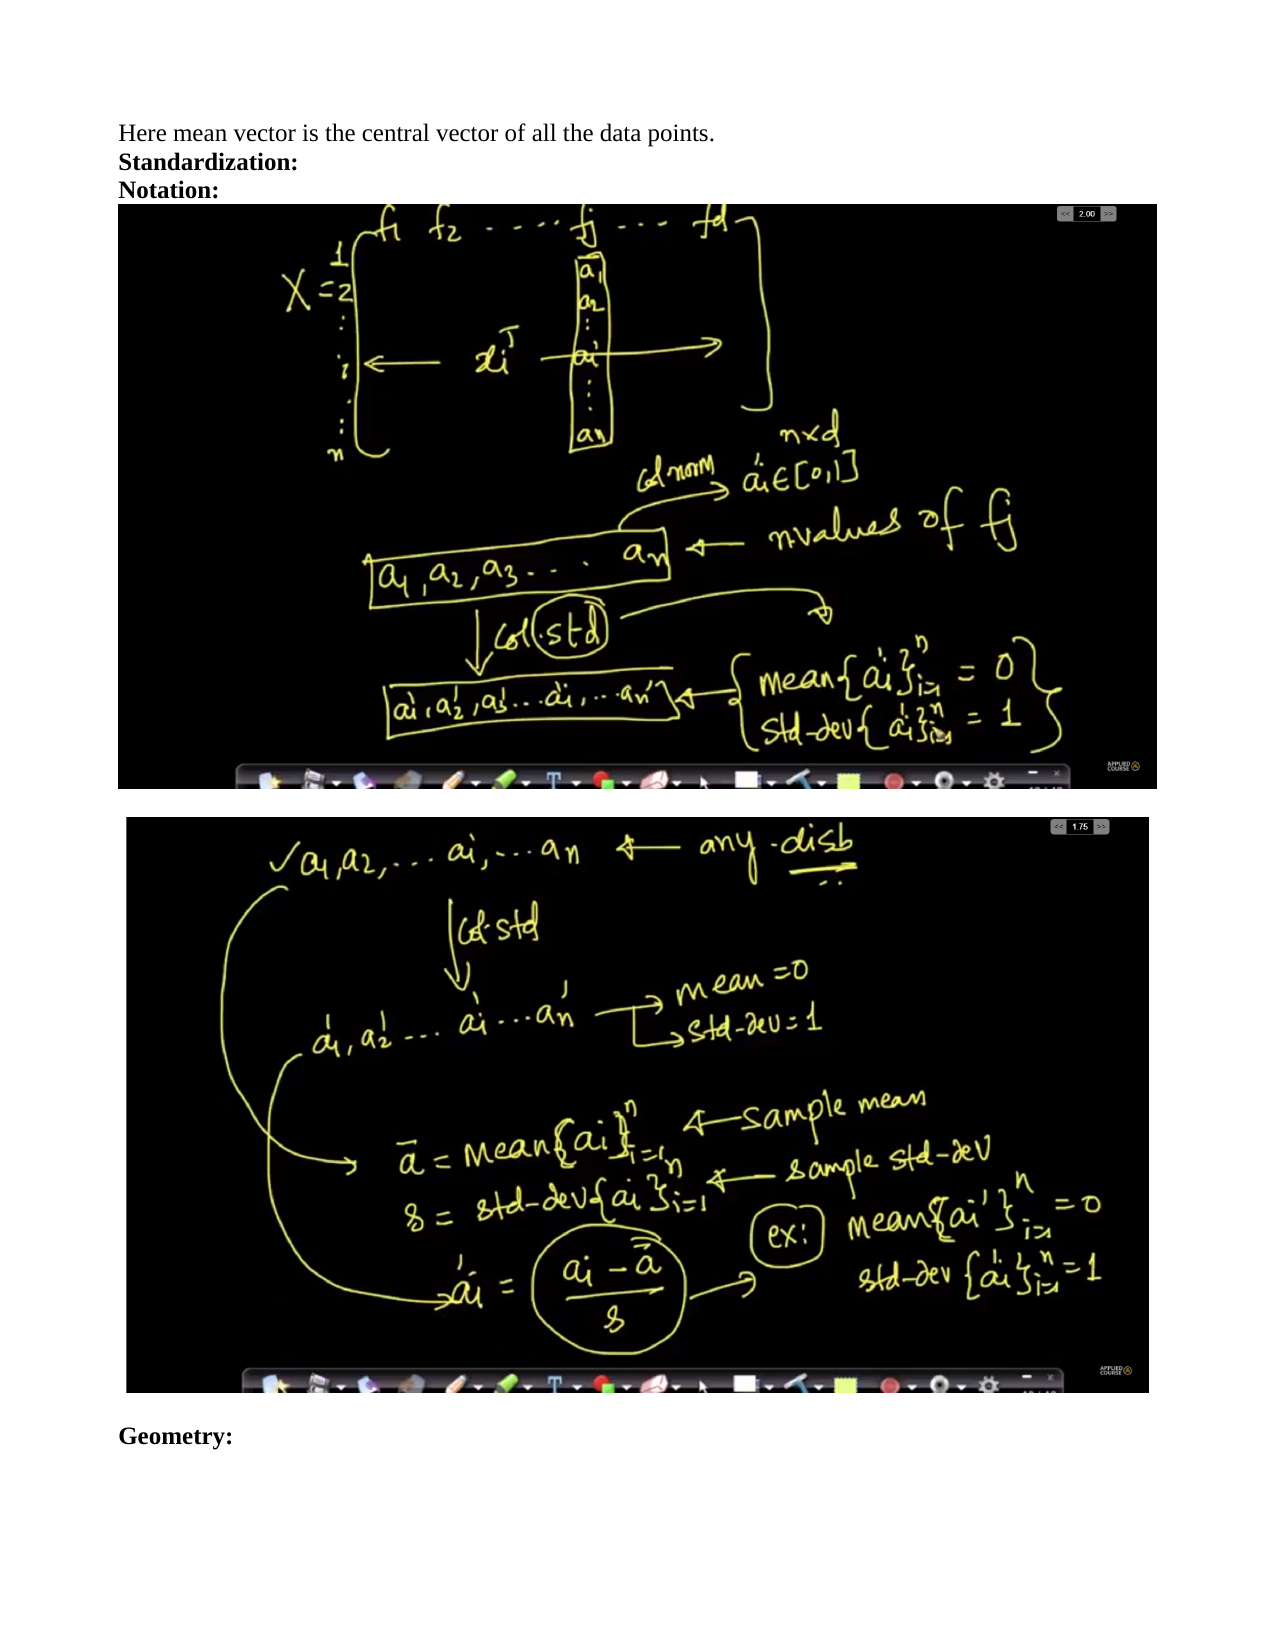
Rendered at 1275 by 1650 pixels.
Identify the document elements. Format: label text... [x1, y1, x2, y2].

picture [118, 204, 1157, 789]
picture [126, 817, 1149, 1393]
text Standardization: [118, 147, 1157, 176]
text Geometry: [118, 1421, 1157, 1450]
text Notation: [118, 176, 1157, 204]
text Here mean vector is the central vector of all the data points. [118, 118, 1157, 147]
